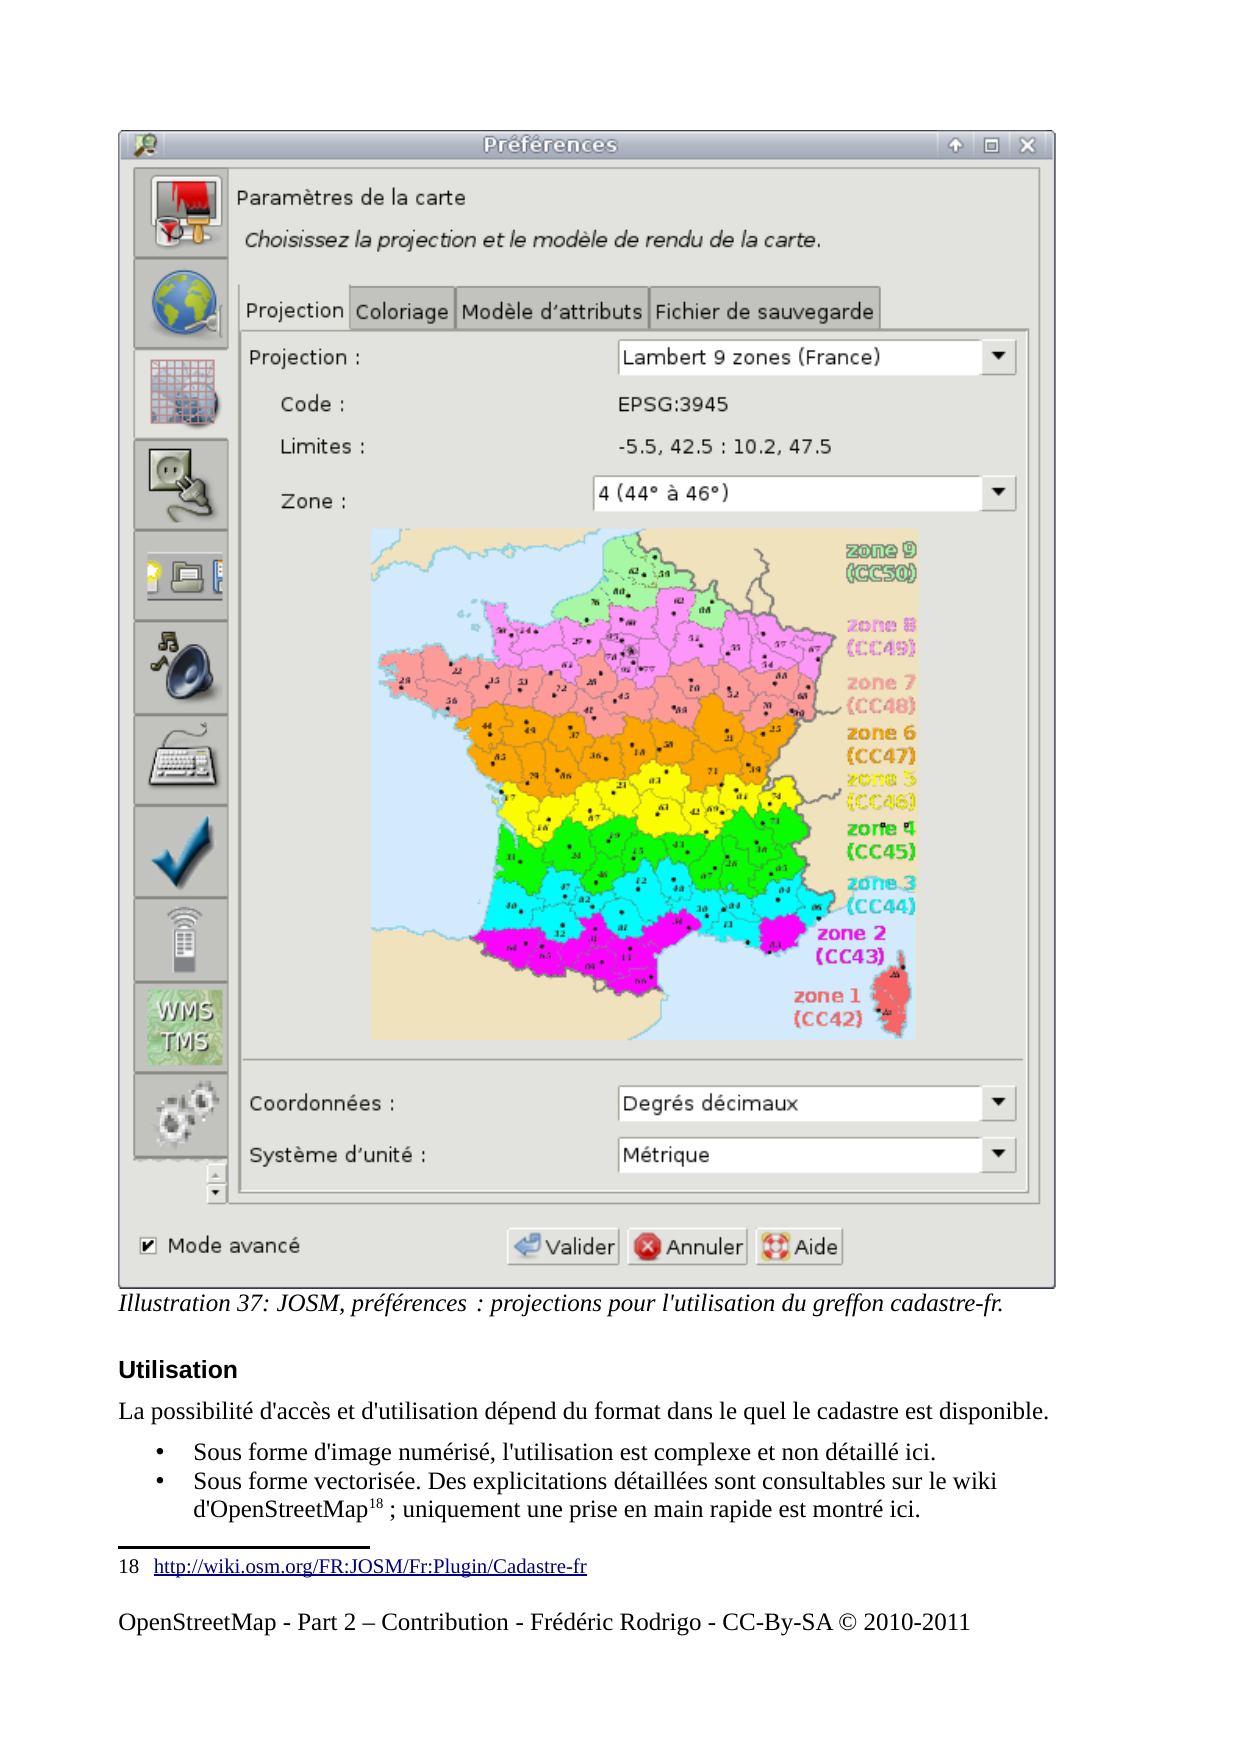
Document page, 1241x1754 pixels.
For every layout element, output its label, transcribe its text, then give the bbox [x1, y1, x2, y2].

text Illustration 37: JOSM, préférences : projections pour l'utilisation du greffon cadastre-fr. [118, 1289, 1056, 1317]
picture [118, 130, 1056, 1289]
text La possibilité d'accès et d'utilisation dépend du format dans le quel le cadastre est disponible. [118, 1396, 1122, 1424]
list Sous forme vectorisée. Des explicitations détaillées sont consultables sur le wiki d'OpenStreetMap ; uniquement une prise en main rapide est montré ici. [156, 1466, 1122, 1523]
subtitle Utilisation [118, 1355, 1122, 1383]
list Sous forme d'image numérisé, l'utilisation est complexe et non détaillé ici. [156, 1437, 1122, 1466]
list http://wiki.osm.org/FR:JOSM/Fr:Plugin/Cadastre-fr [118, 1553, 1122, 1578]
